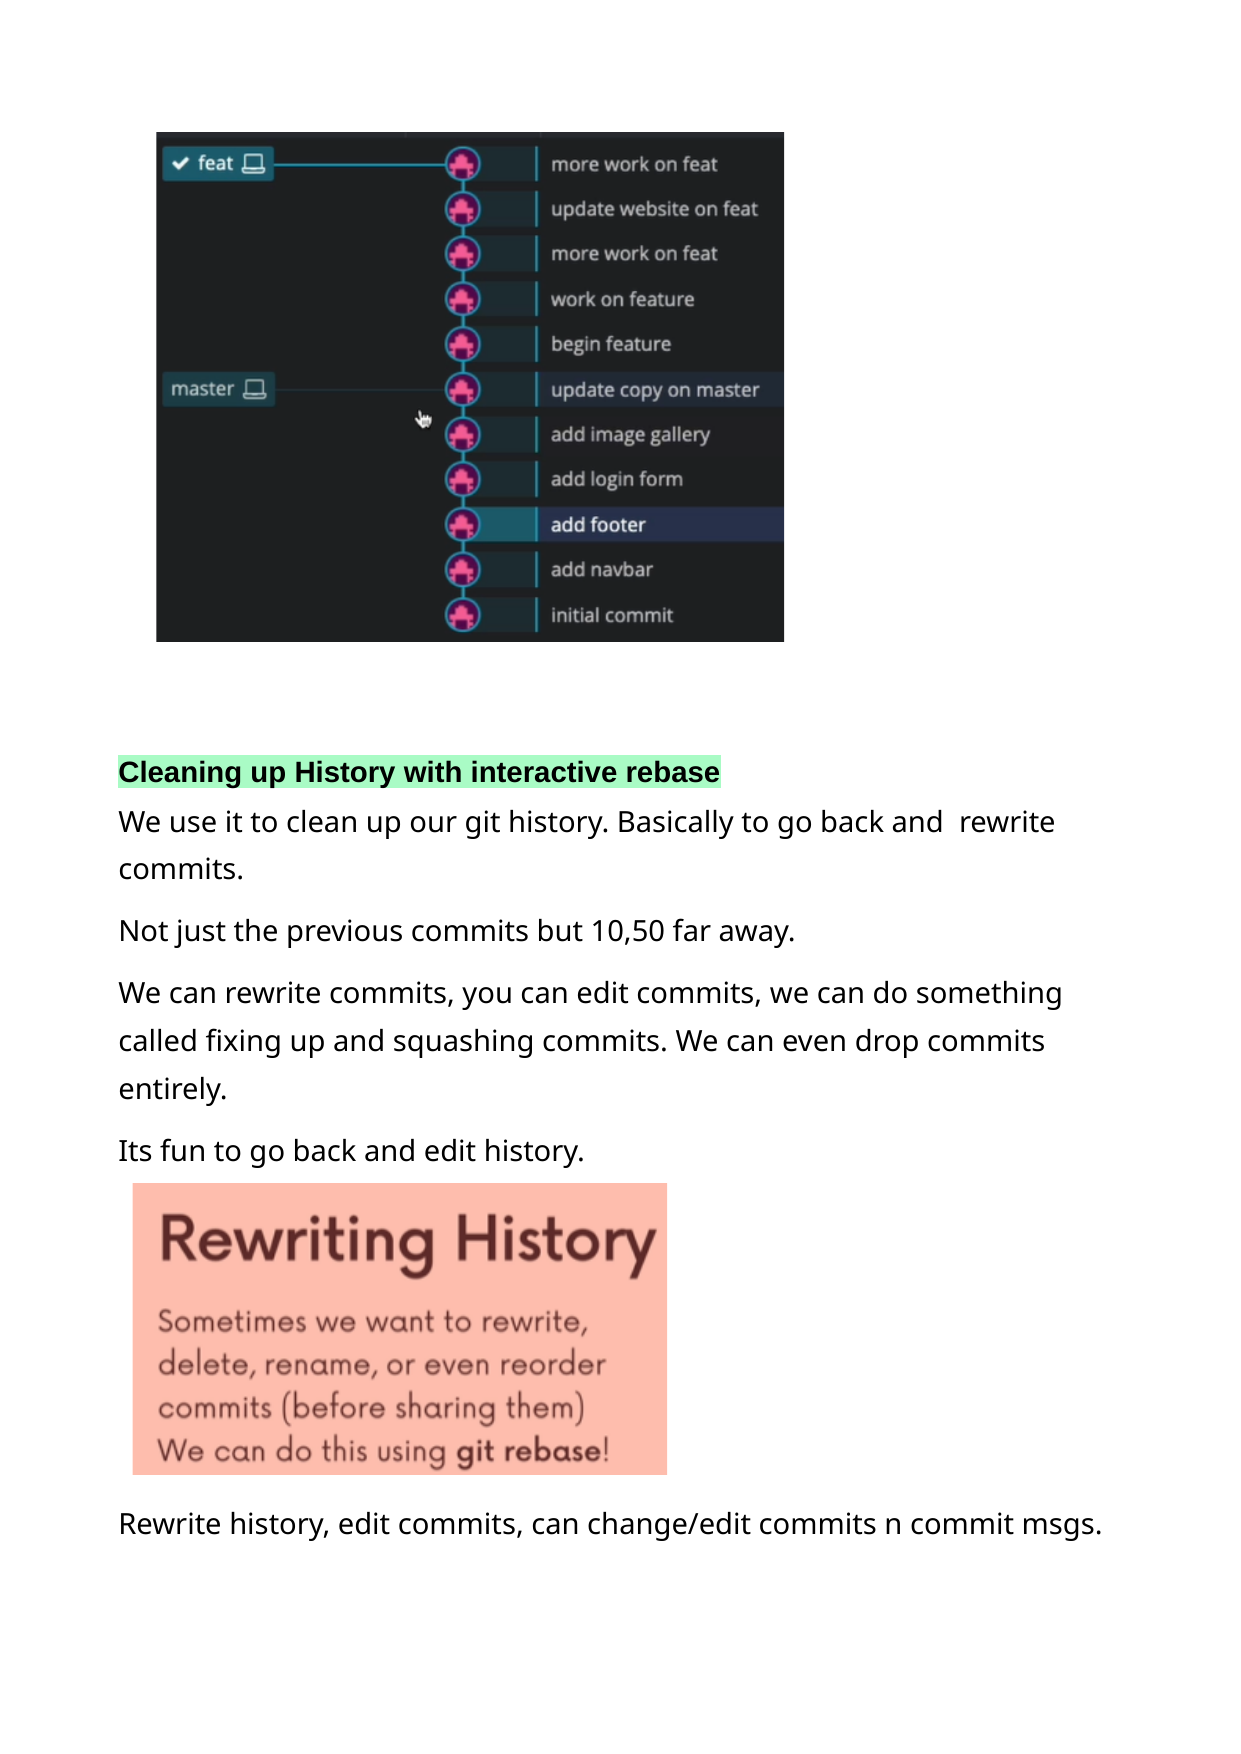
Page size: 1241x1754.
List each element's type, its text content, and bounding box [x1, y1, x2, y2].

picture [156, 132, 785, 642]
text Its fun to go back and edit history. [118, 1130, 1122, 1170]
subtitle Cleaning up History with interactive rebase [118, 754, 1122, 788]
text We can rewrite commits, you can edit commits, we can do something called fixing up and squashing commits. We can even drop commits entirely. [118, 973, 1122, 1108]
text We use it to clean up our git history. Basically to go back and rewrite commits. [118, 801, 1122, 888]
text Not just the previous commits but 10,50 far away. [118, 911, 1122, 950]
text Rewrite history, edit commits, can change/edit commits n commit msgs. [118, 1503, 1122, 1543]
picture [132, 1183, 668, 1475]
